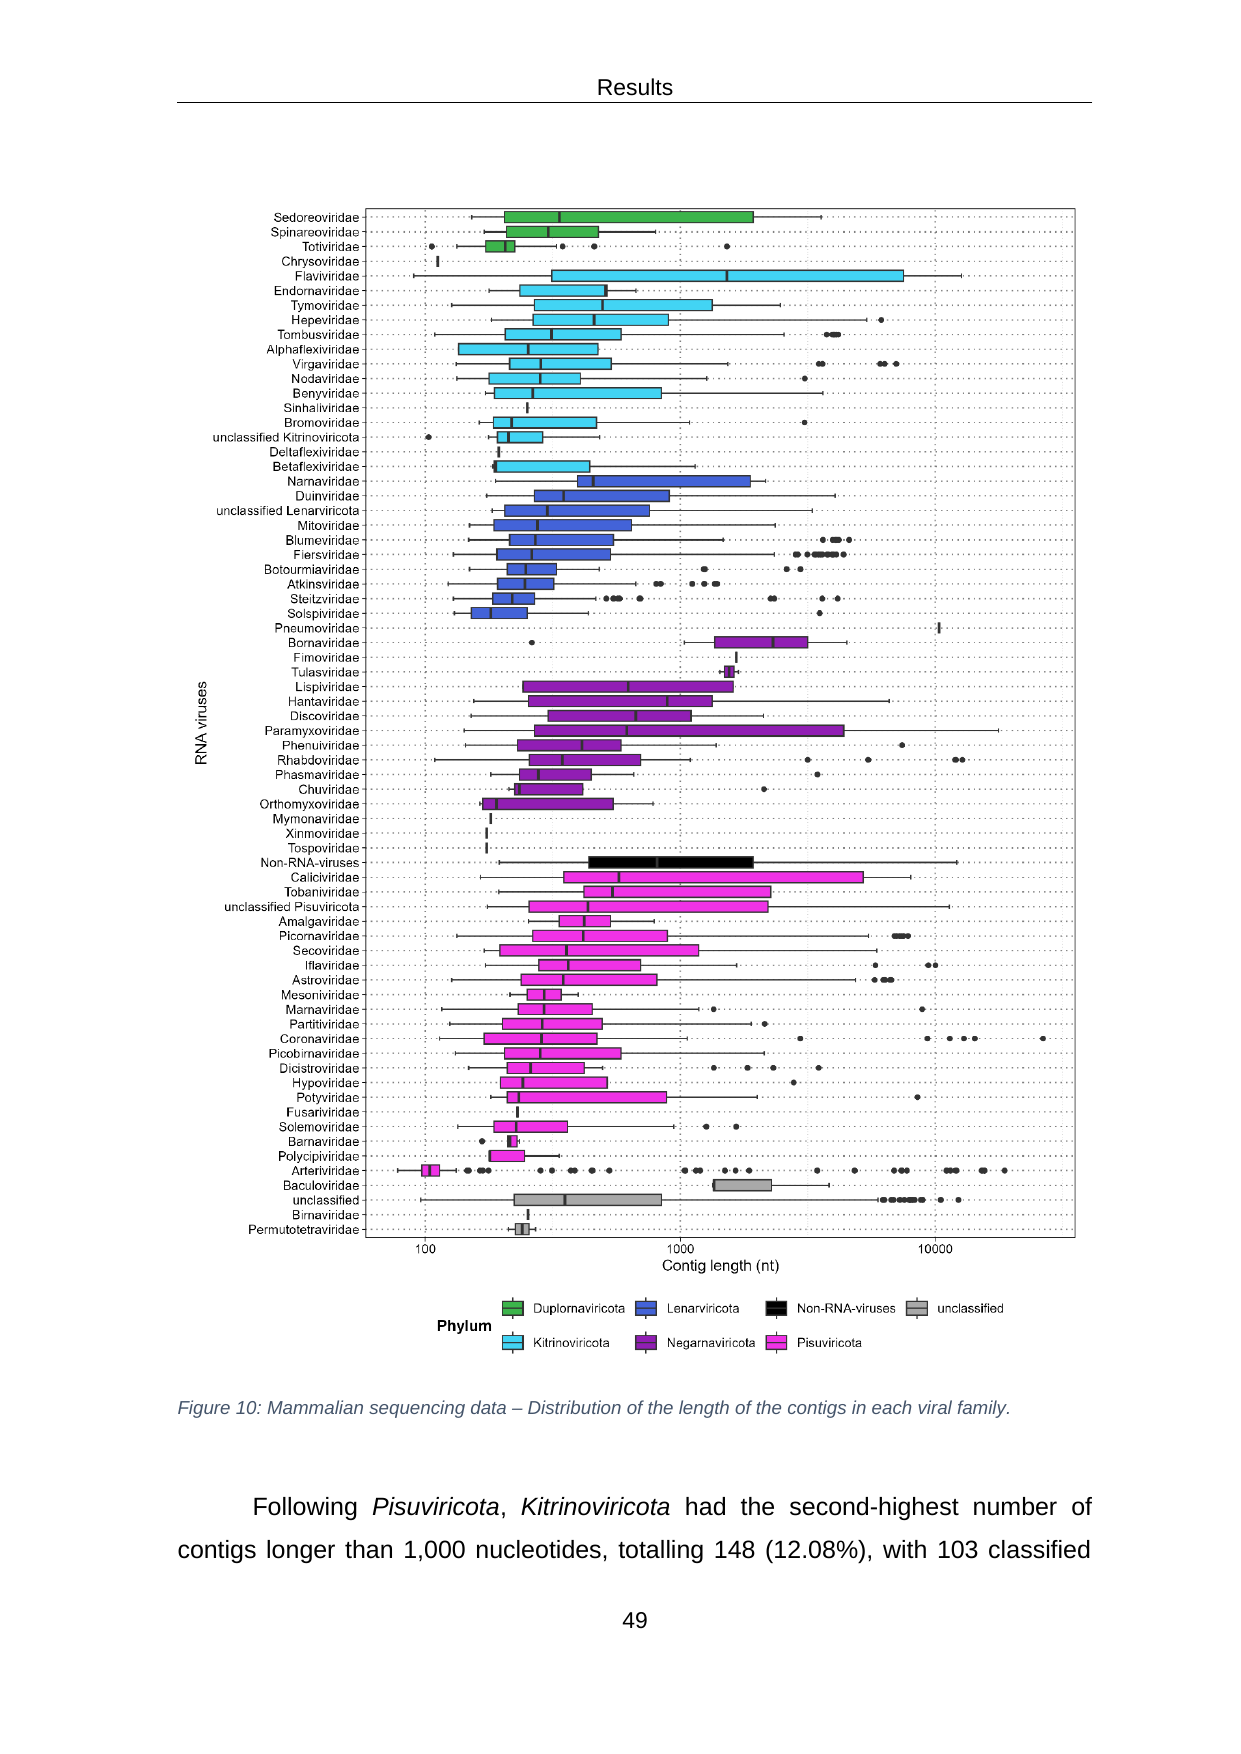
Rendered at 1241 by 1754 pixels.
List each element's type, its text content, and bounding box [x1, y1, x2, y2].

text Figure 10: Mammalian sequencing data – Distribution of the length of the contigs in each viral family. [177, 1397, 1092, 1418]
text Following Pisuviricota, Kitrinoviricota had the second-highest number of contigs longer than 1,000 nucleotides, totalling 148 (12.08%), with 103 classified [177, 1492, 1092, 1564]
